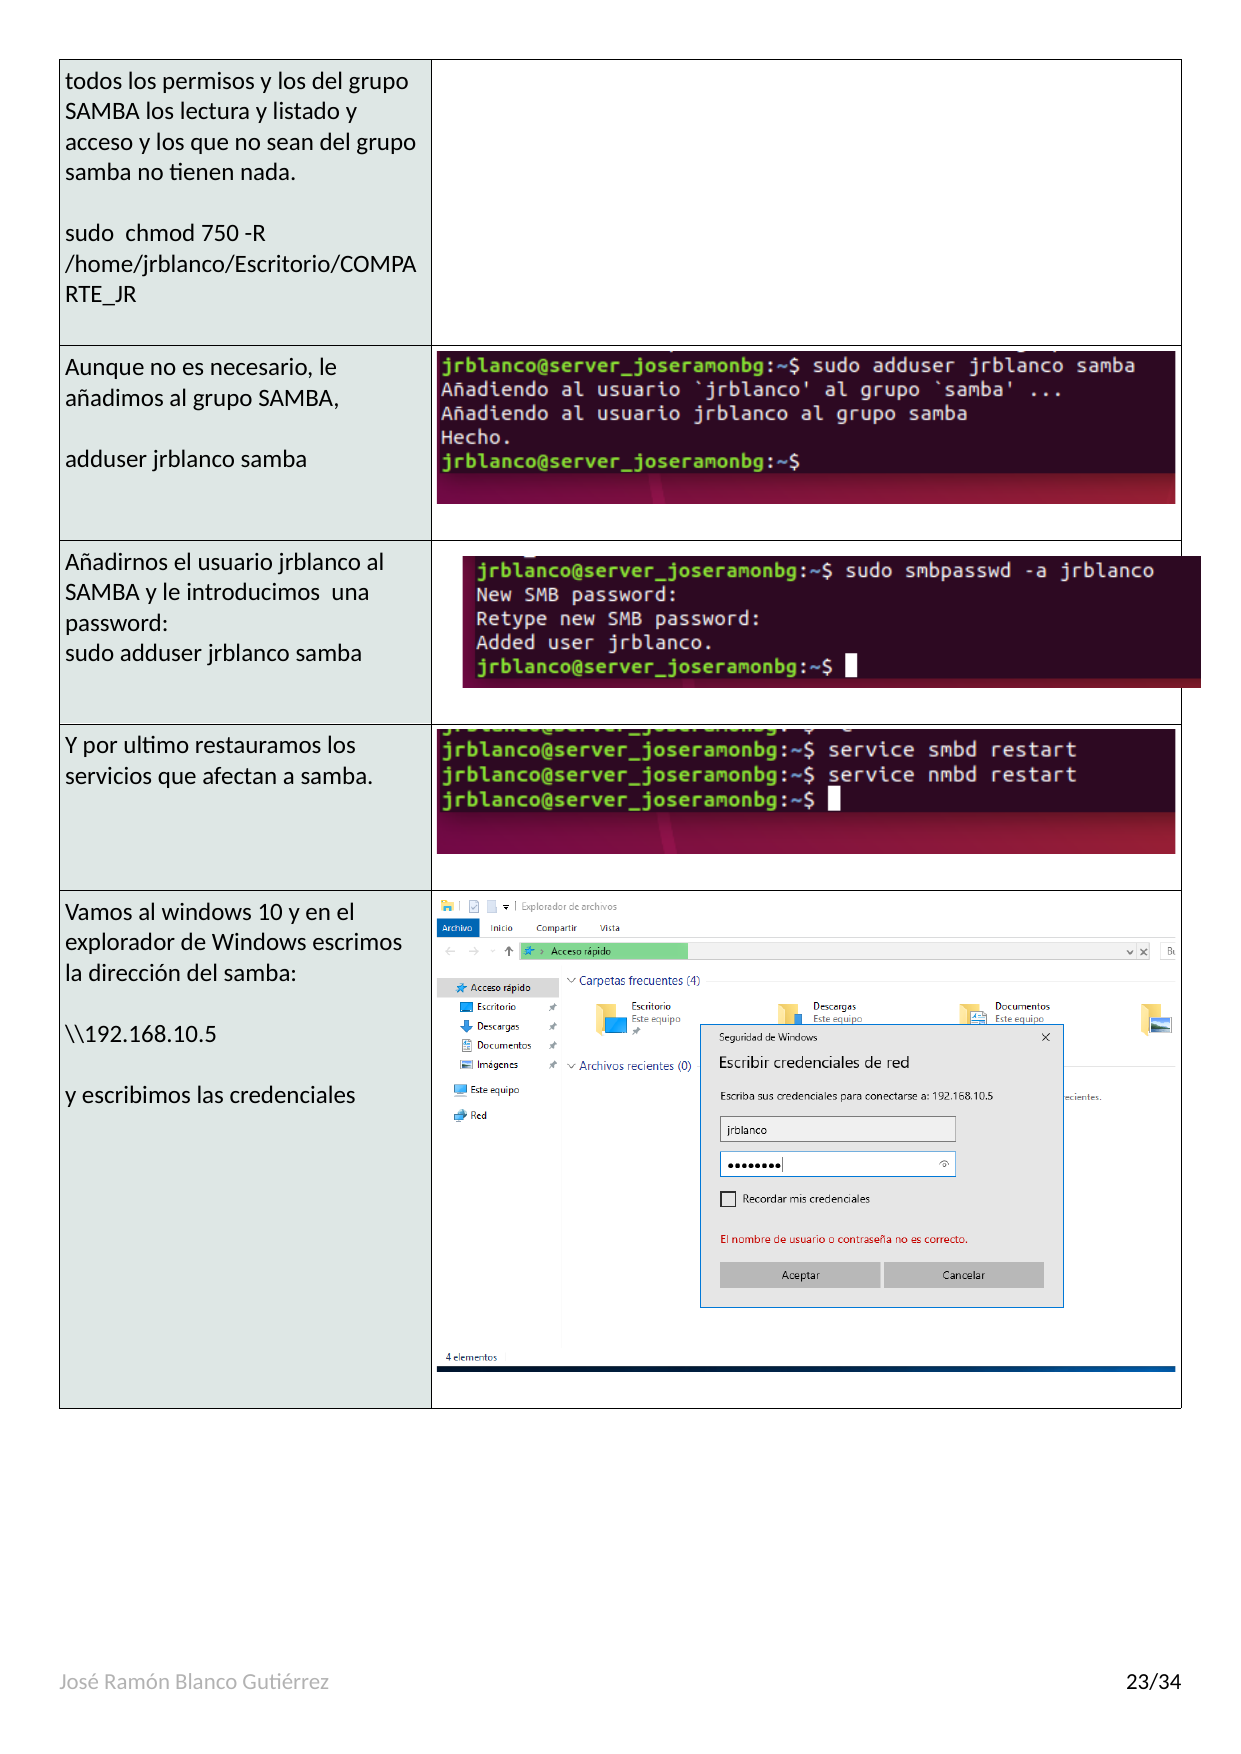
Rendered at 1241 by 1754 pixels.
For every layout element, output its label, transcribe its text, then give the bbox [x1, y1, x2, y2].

picture [436, 351, 1176, 504]
table_cell Vamos al windows 10 y en el explorador de Windows escrimos la dirección del samba: \\192.168.10.5 y escribimos las credenciales [60, 891, 431, 1408]
table_cell Y por ultimo restauramos los servicios que afectan a samba. [60, 725, 431, 890]
table_cell Añadirnos el usuario jrblanco al SAMBA y le introducimos una password: sudo adduser jrblanco samba [60, 541, 431, 723]
table_cell [432, 725, 1181, 890]
table_cell [432, 891, 1181, 1408]
picture [436, 729, 1176, 854]
picture [436, 895, 1176, 1372]
table_cell Aunque no es necesario, le añadimos al grupo SAMBA, adduser jrblanco samba [60, 346, 431, 540]
table_cell todos los permisos y los del grupo SAMBA los lectura y listado y acceso y los que no sean del grupo samba no tienen nada. sudo chmod 750 -R /home/jrblanco/Escritorio/COMPARTE_JR [60, 60, 431, 345]
table_cell [432, 346, 1181, 540]
table_cell [432, 60, 1181, 345]
picture [462, 556, 1201, 688]
table_cell [432, 541, 1181, 723]
